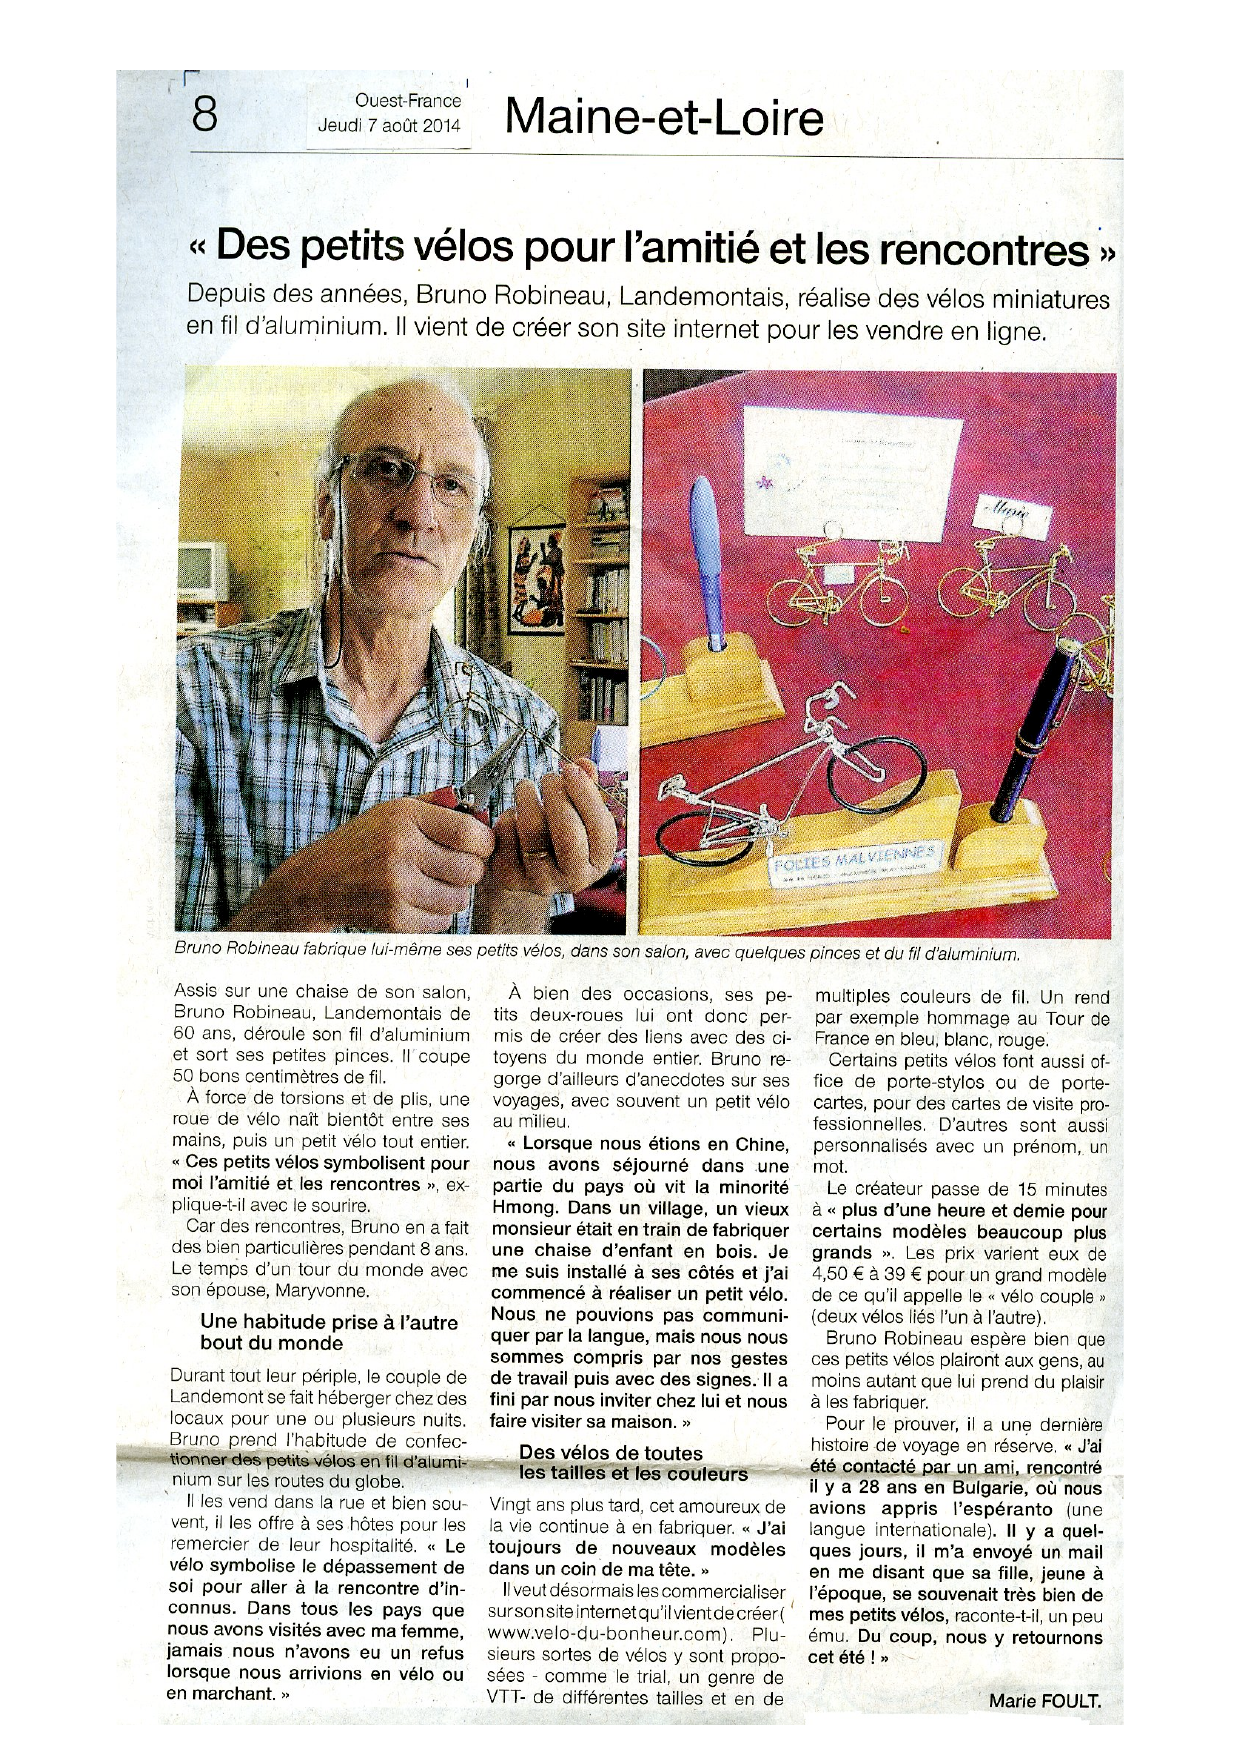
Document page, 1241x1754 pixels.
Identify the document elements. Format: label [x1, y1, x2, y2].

picture [116, 70, 1124, 1725]
